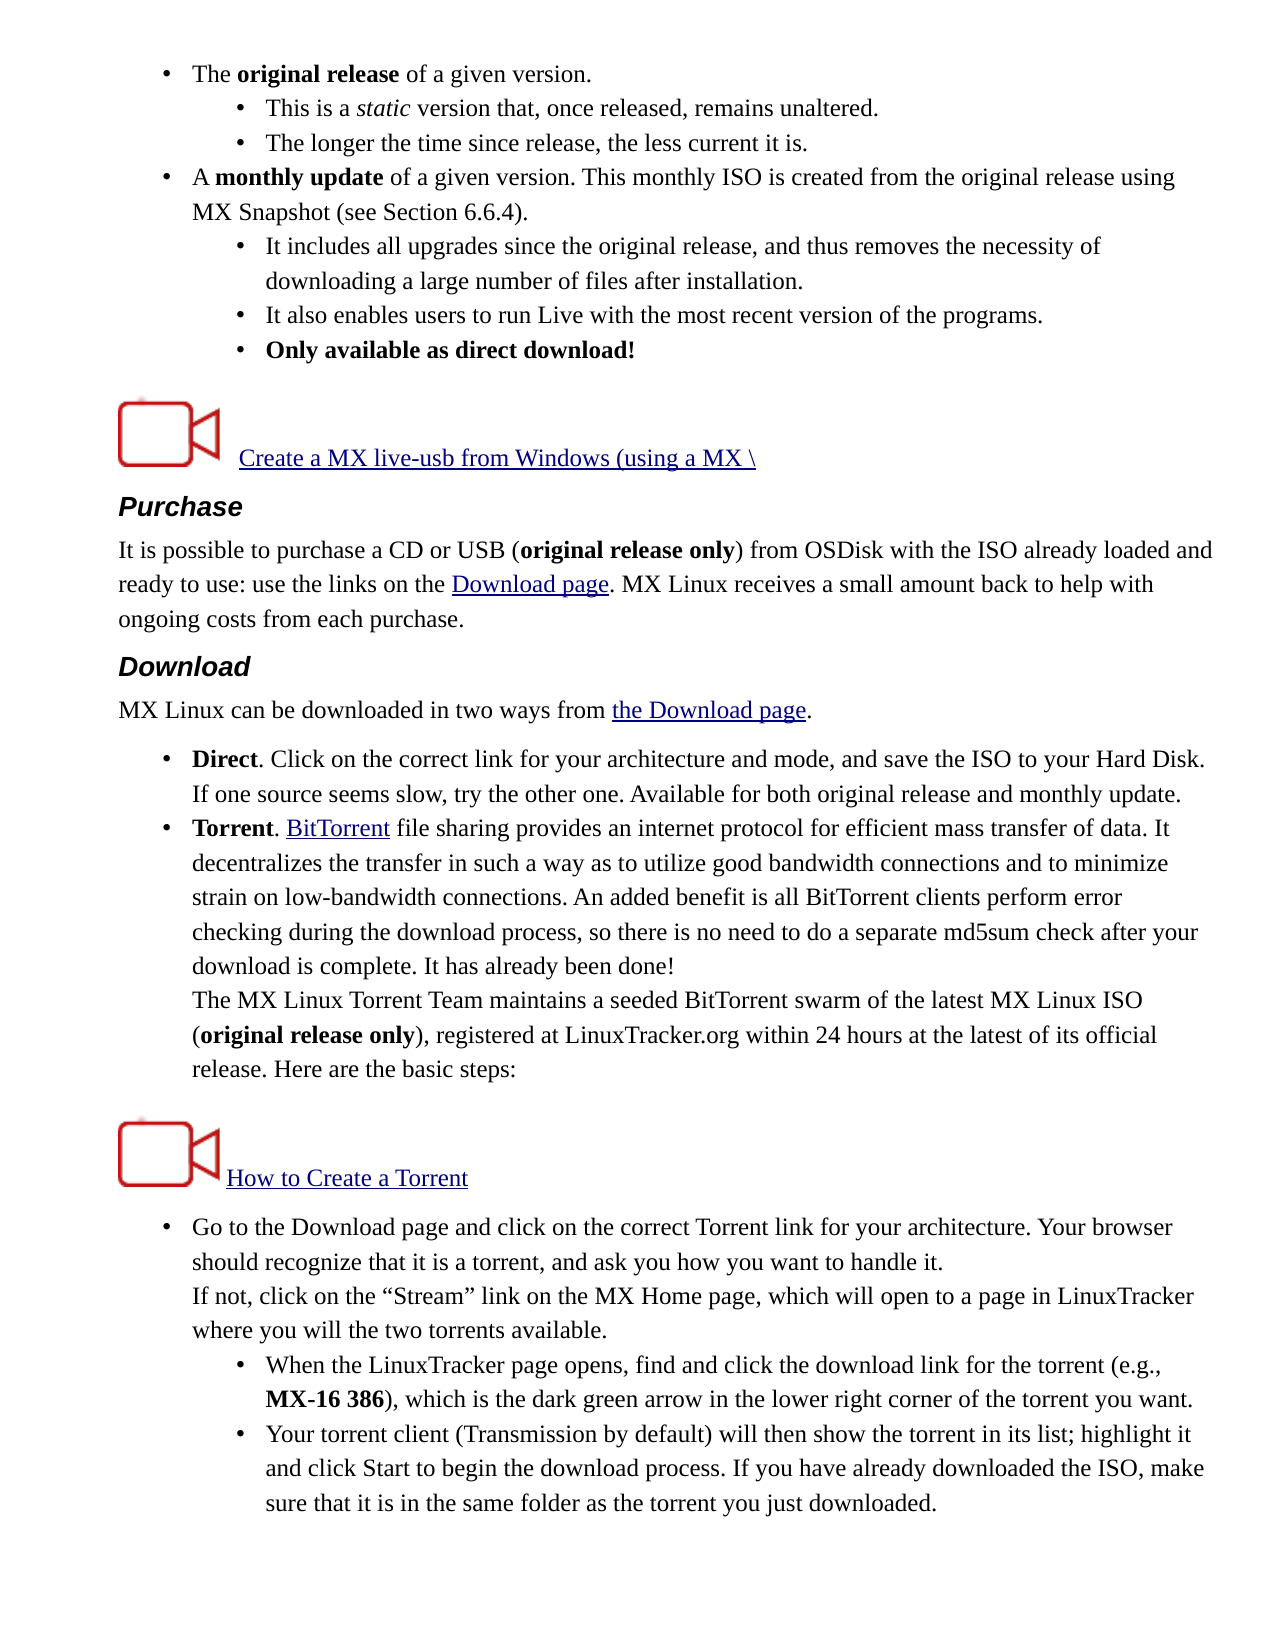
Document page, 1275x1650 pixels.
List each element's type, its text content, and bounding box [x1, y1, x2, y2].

list It includes all upgrades since the original release, and thus removes the necessity of downloading a large number of files after installation. [236, 231, 1216, 295]
list Torrent. BitTorrent file sharing provides an internet protocol for efficient mass transfer of data. It decentralizes the transfer in such a way as to utilize good bandwidth connections and to minimize strain on low-bandwidth connections. An added benefit is all BitTorrent clients perform error checking during the download process, so there is no need to do a separate md5sum check after your download is complete. It has already been done! [162, 813, 1216, 980]
text It is possible to purchase a CD or USB (original release only) from OSDisk with the ISO already loaded and ready to use: use the links on the Download page. MX Linux receives a small amount back to help with ongoing costs from each purchase. [118, 535, 1216, 632]
list The original release of a given version. [162, 59, 1216, 88]
picture [118, 383, 220, 467]
list The longer the time since release, the less current it is. [236, 128, 1216, 157]
list When the LinuxTracker page opens, find and click the download link for the torrent (e.g., MX-16 386), which is the dark green arrow in the lower right corner of the torrent you want. [236, 1350, 1216, 1413]
list Only available as direct download! [236, 335, 1216, 364]
list The MX Linux Torrent Team maintains a seeded BitTorrent swarm of the latest MX Linux ISO (original release only), registered at LinuxTracker.org within 24 hours at the latest of its official release. Here are the basic steps: [162, 986, 1216, 1083]
list Direct. Click on the correct link for your architecture and mode, and save the ISO to your Hard Disk. If one source seems slow, try the other one. Available for both original release and monthly update. [162, 744, 1216, 807]
text Create a MX live-usb from Windows (using a MX \ [118, 384, 1216, 472]
text MX Linux can be downloaded in two ways from the Download page. [118, 695, 1216, 724]
list Your torrent client (Transmission by default) will then show the torrent in its list; highlight it and click Start to begin the download process. If you have already downloaded the ISO, make sure that it is in the same folder as the torrent you just downloaded. [236, 1419, 1216, 1517]
subtitle Download [118, 651, 1216, 683]
list It also enables users to run Live with the most recent version of the programs. [236, 300, 1216, 329]
list If not, click on the “Stream” link on the MX Home page, which will open to a page in LinuxTracker where you will the two torrents available. [162, 1281, 1216, 1344]
subtitle Purchase [118, 490, 1216, 522]
list This is a static version that, once released, remains unaltered. [236, 93, 1216, 122]
list A monthly update of a given version. This monthly ISO is created from the original release using MX Snapshot (see Section 6.6.4). [162, 162, 1216, 226]
picture [118, 1103, 220, 1187]
text How to Create a Torrent [118, 1103, 1216, 1192]
list Go to the Download page and click on the correct Torrent link for your architecture. Your browser should recognize that it is a torrent, and ask you how you want to handle it. [162, 1212, 1216, 1275]
